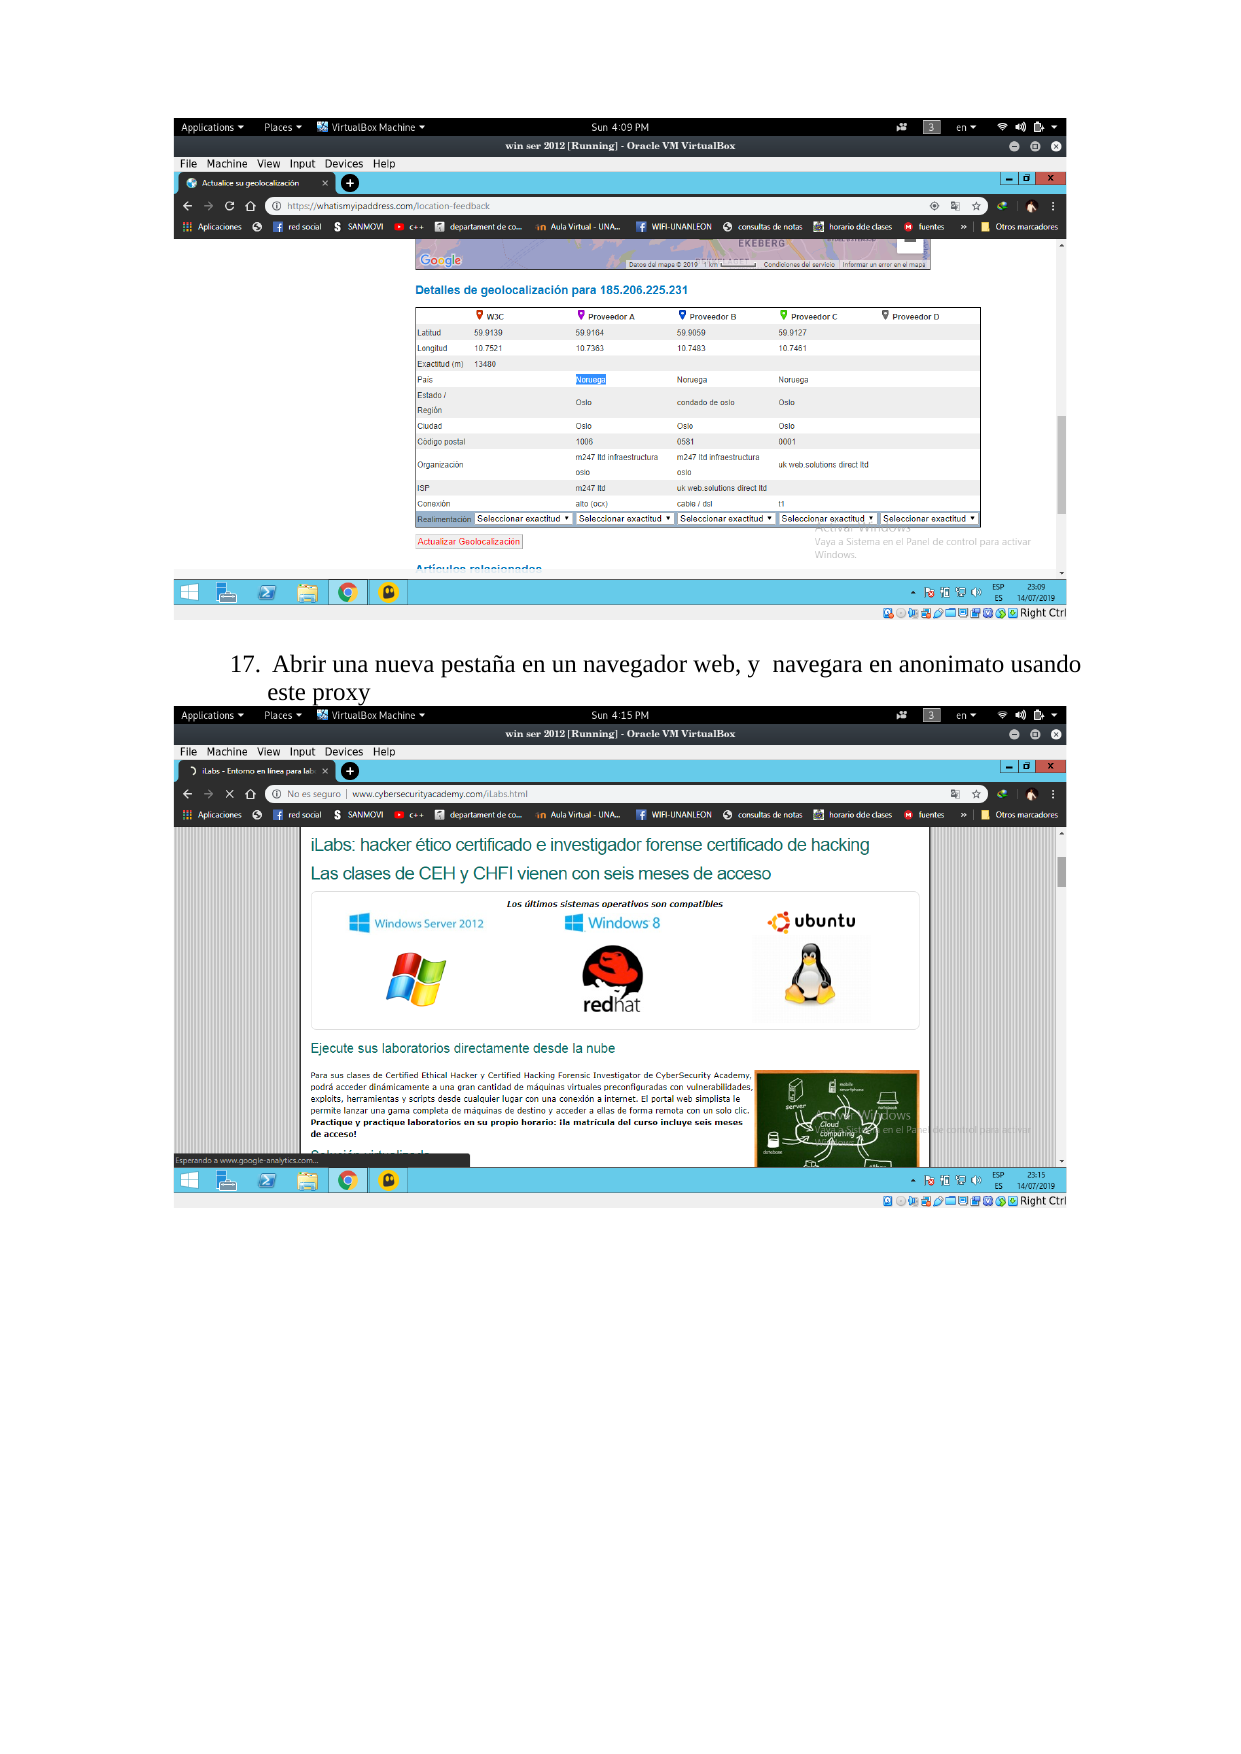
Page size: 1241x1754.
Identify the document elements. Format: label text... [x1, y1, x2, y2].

picture [173, 118, 1067, 620]
picture [173, 706, 1067, 1208]
list Abrir una nueva pestaña en un navegador web, y navegara en anonimato usando este proxy [229, 649, 1122, 706]
